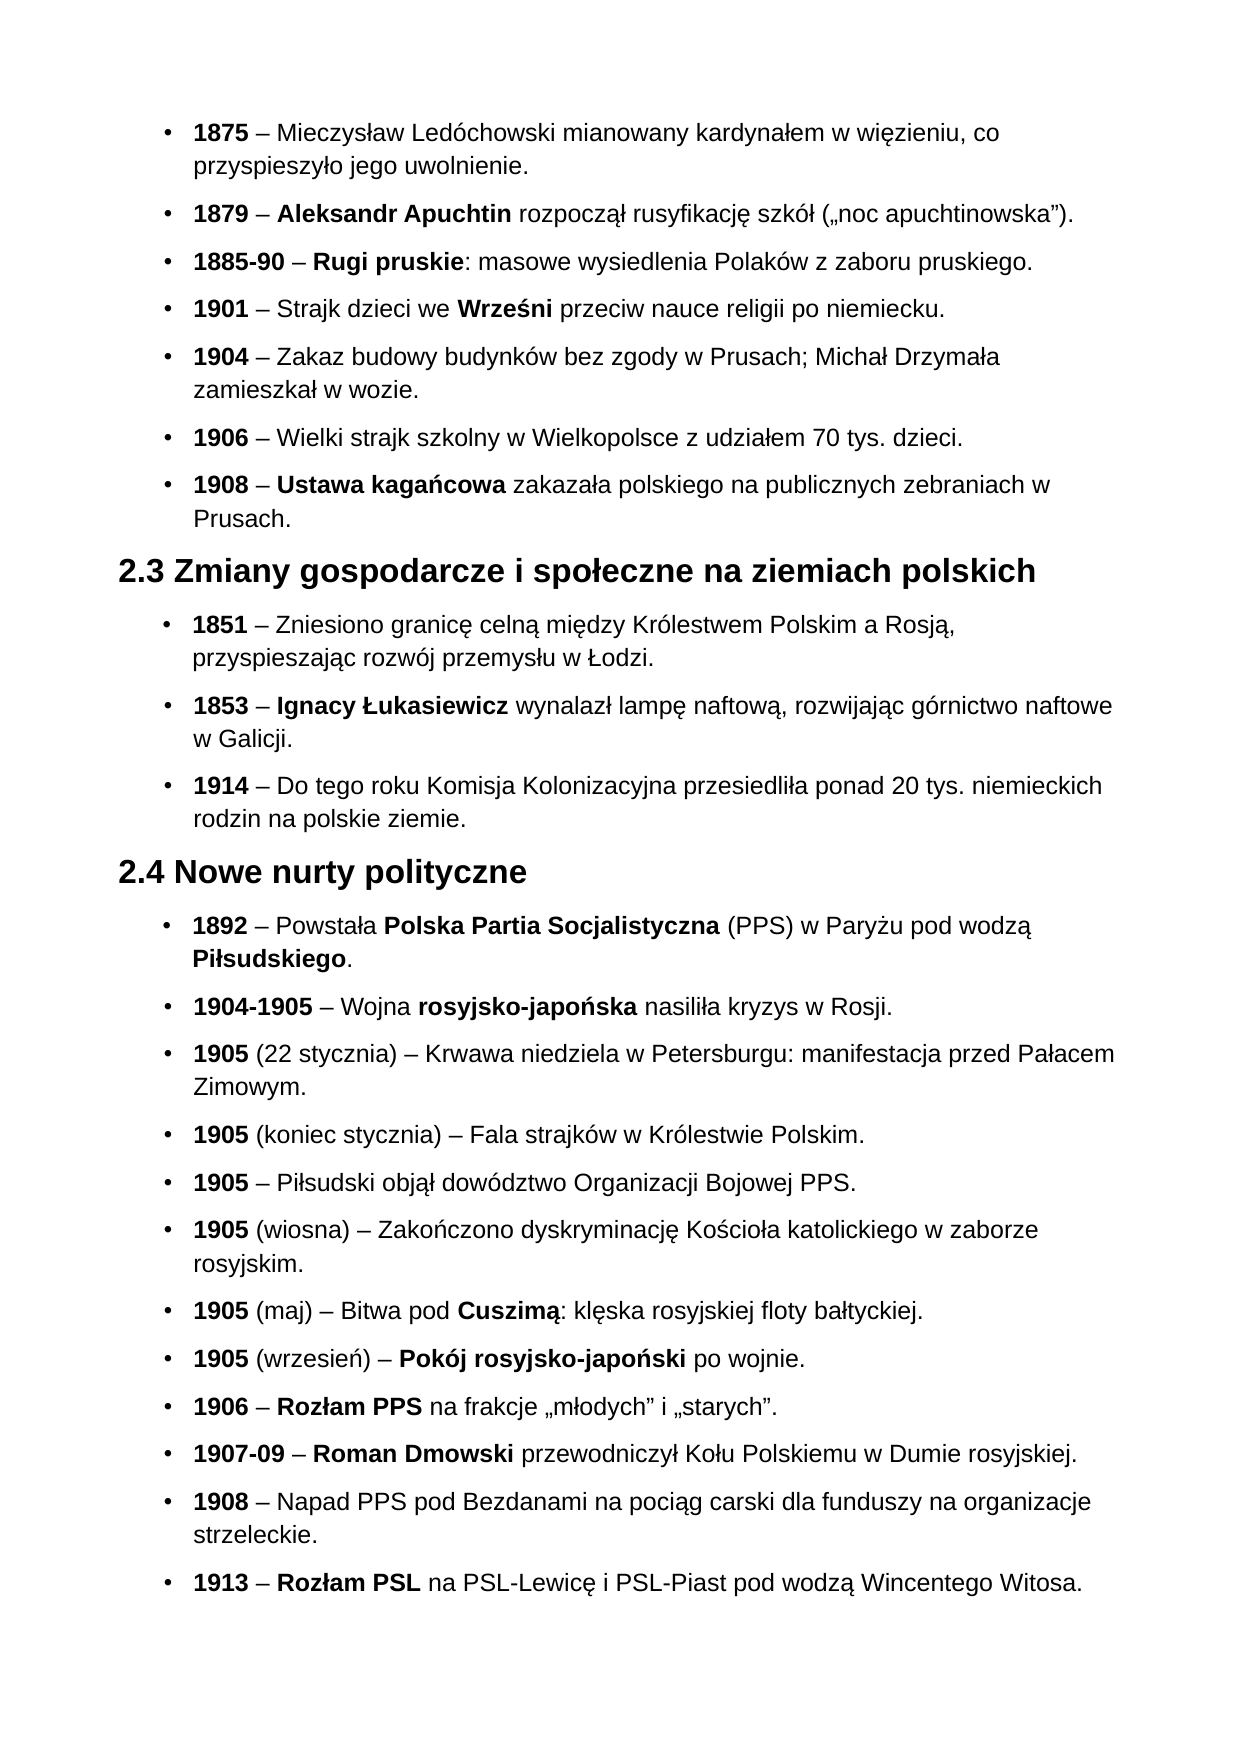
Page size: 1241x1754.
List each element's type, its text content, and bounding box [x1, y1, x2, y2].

list 1905 (wrzesień) – Pokój rosyjsko-japoński po wojnie. [164, 1344, 1122, 1373]
list 1913 – Rozłam PSL na PSL-Lewicę i PSL-Piast pod wodzą Wincentego Witosa. [164, 1568, 1122, 1597]
list 1908 – Ustawa kagańcowa zakazała polskiego na publicznych zebraniach w Prusach. [164, 470, 1122, 532]
list 1892 – Powstała Polska Partia Socjalistyczna (PPS) w Paryżu pod wodzą Piłsudskiego. [162, 911, 1122, 973]
list 1901 – Strajk dzieci we Wrześni przeciw nauce religii po niemiecku. [164, 294, 1122, 323]
list 1905 (koniec stycznia) – Fala strajków w Królestwie Polskim. [164, 1120, 1122, 1149]
list 1908 – Napad PPS pod Bezdanami na pociąg carski dla funduszy na organizacje strzeleckie. [164, 1487, 1122, 1549]
list 1905 – Piłsudski objął dowództwo Organizacji Bojowej PPS. [164, 1168, 1122, 1197]
list 1914 – Do tego roku Komisja Kolonizacyjna przesiedliła ponad 20 tys. niemieckich rodzin na polskie ziemie. [164, 771, 1122, 833]
list 1906 – Wielki strajk szkolny w Wielkopolsce z udziałem 70 tys. dzieci. [164, 423, 1122, 452]
list 1851 – Zniesiono granicę celną między Królestwem Polskim a Rosją, przyspieszając rozwój przemysłu w Łodzi. [162, 610, 1122, 672]
list 1905 (maj) – Bitwa pod Cuszimą: klęska rosyjskiej floty bałtyckiej. [164, 1296, 1122, 1325]
subtitle 2.3 Zmiany gospodarcze i społeczne na ziemiach polskich [118, 551, 1122, 589]
list 1907-09 – Roman Dmowski przewodniczył Kołu Polskiemu w Dumie rosyjskiej. [164, 1439, 1122, 1468]
list 1906 – Rozłam PPS na frakcje „młodych” i „starych”. [164, 1392, 1122, 1420]
list 1879 – Aleksandr Apuchtin rozpoczął rusyfikację szkół („noc apuchtinowska”). [164, 199, 1122, 228]
list 1885-90 – Rugi pruskie: masowe wysiedlenia Polaków z zaboru pruskiego. [164, 247, 1122, 275]
list 1904 – Zakaz budowy budynków bez zgody w Prusach; Michał Drzymała zamieszkał w wozie. [164, 342, 1122, 404]
list 1905 (wiosna) – Zakończono dyskryminację Kościoła katolickiego w zaborze rosyjskim. [164, 1215, 1122, 1277]
list 1905 (22 stycznia) – Krwawa niedziela w Petersburgu: manifestacja przed Pałacem Zimowym. [164, 1039, 1122, 1101]
subtitle 2.4 Nowe nurty polityczne [118, 852, 1122, 891]
list 1875 – Mieczysław Ledóchowski mianowany kardynałem w więzieniu, co przyspieszyło jego uwolnienie. [164, 118, 1122, 180]
list 1853 – Ignacy Łukasiewicz wynalazł lampę naftową, rozwijając górnictwo naftowe w Galicji. [164, 691, 1122, 752]
list 1904-1905 – Wojna rosyjsko-japońska nasiliła kryzys w Rosji. [164, 992, 1122, 1020]
